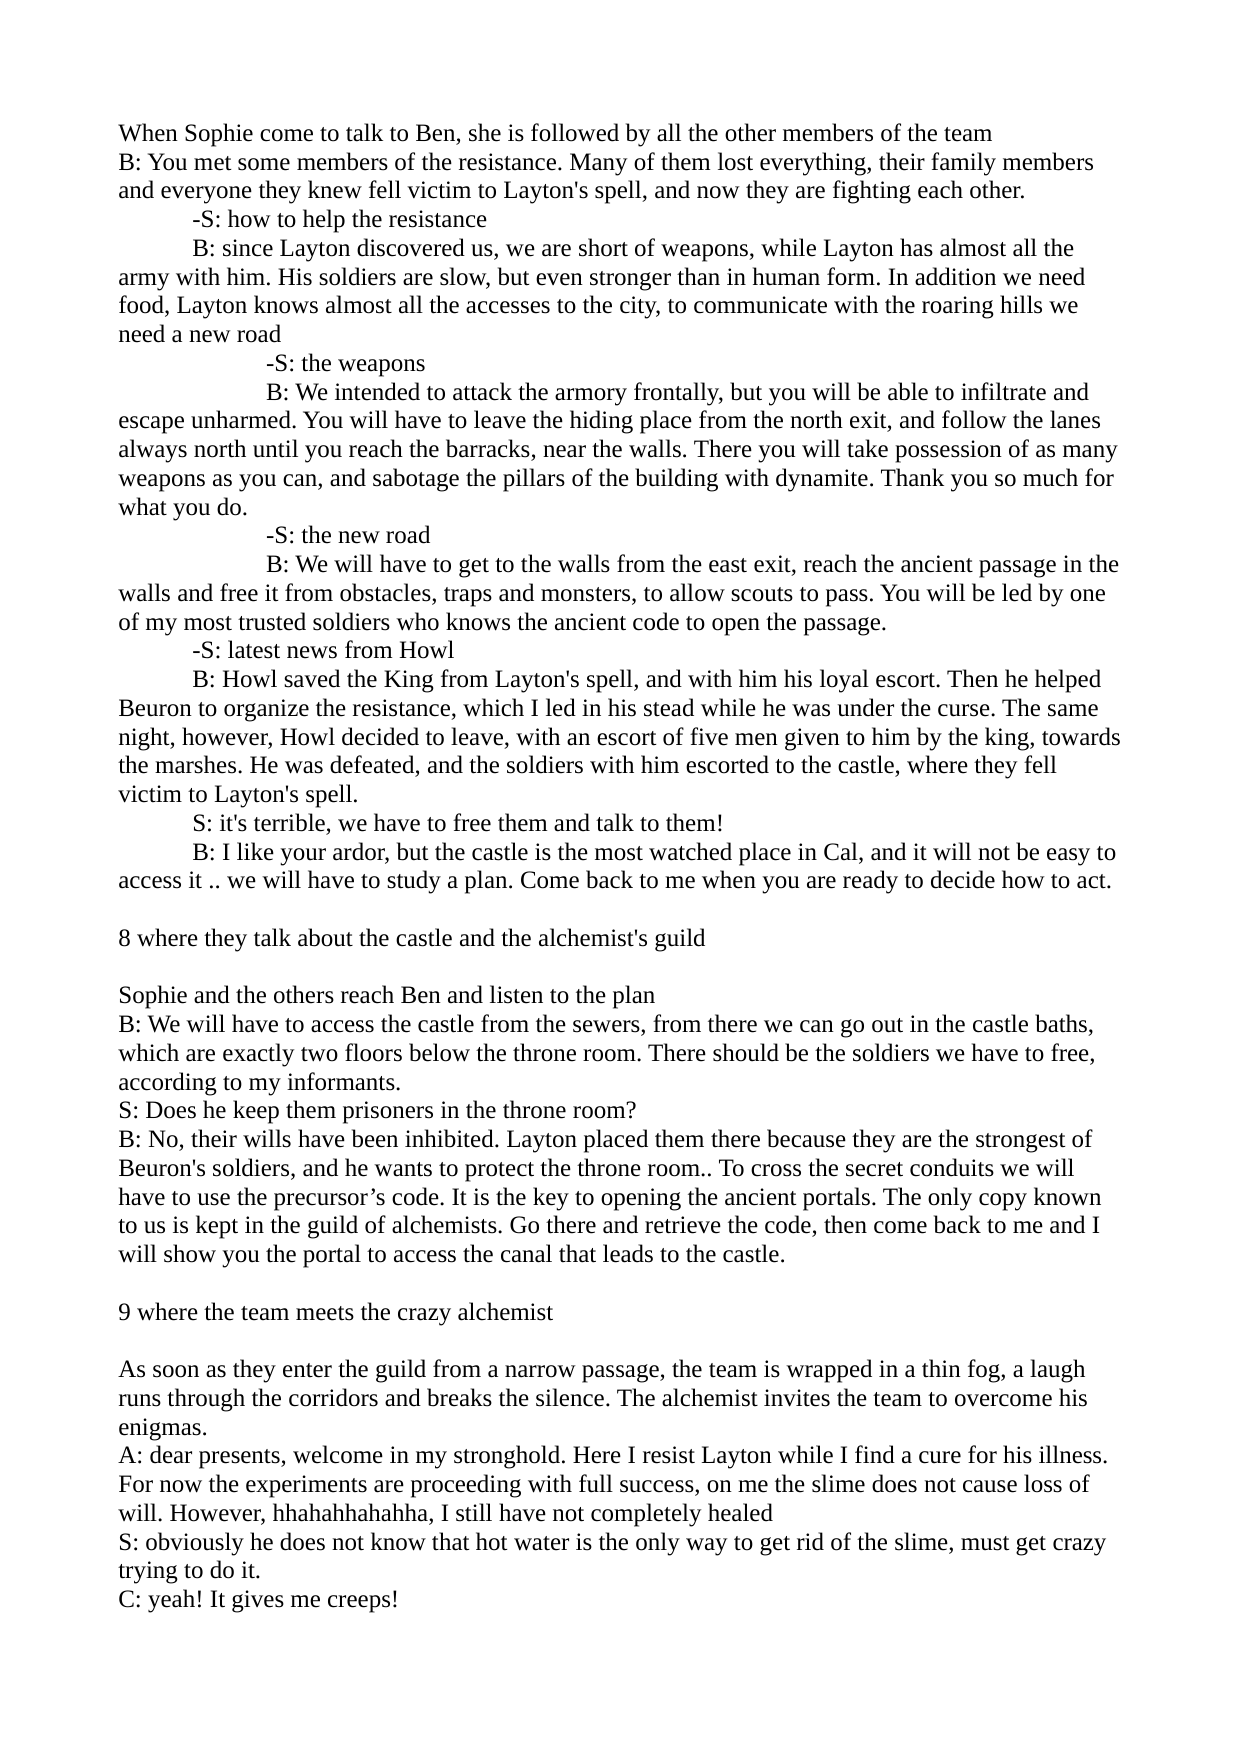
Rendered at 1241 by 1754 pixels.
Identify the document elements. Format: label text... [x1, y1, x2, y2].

text S: it's terrible, we have to free them and talk to them! [118, 808, 1122, 837]
text B: I like your ardor, but the castle is the most watched place in Cal, and it will not be easy to access it .. we will have to study a plan. Come back to me when you are ready to decide how to act. [118, 837, 1122, 894]
text S: Does he keep them prisoners in the throne room? [118, 1096, 1122, 1124]
text S: obviously he does not know that hot water is the only way to get rid of the slime, must get crazy trying to do it. [118, 1527, 1122, 1584]
text -S: latest news from Howl [118, 636, 1122, 664]
text As soon as they enter the guild from a narrow passage, the team is wrapped in a thin fog, a laugh runs through the corridors and breaks the silence. The alchemist invites the team to overcome his enigmas. [118, 1354, 1122, 1441]
text -S: the new road [118, 521, 1122, 549]
text B: No, their wills have been inhibited. Layton placed them there because they are the strongest of Beuron's soldiers, and he wants to protect the throne room.. To cross the secret conduits we will have to use the precursor’s code. It is the key to opening the ancient portals. The only copy known to us is kept in the guild of alchemists. Go there and retrieve the code, then come back to me and I will show you the portal to access the canal that leads to the castle. [118, 1124, 1122, 1268]
text Sophie and the others reach Ben and listen to the plan [118, 981, 1122, 1009]
text When Sophie come to talk to Ben, she is followed by all the other members of the team [118, 118, 1122, 147]
text B: We will have to access the castle from the sewers, from there we can go out in the castle baths, which are exactly two floors below the throne room. There should be the soldiers we have to free, according to my informants. [118, 1009, 1122, 1096]
text -S: how to help the resistance [118, 204, 1122, 233]
text B: You met some members of the resistance. Many of them lost everything, their family members and everyone they knew fell victim to Layton's spell, and now they are fighting each other. [118, 147, 1122, 204]
text 8 where they talk about the castle and the alchemist's guild [118, 923, 1122, 952]
text C: yeah! It gives me creeps! [118, 1584, 1122, 1613]
text 9 where the team meets the crazy alchemist [118, 1297, 1122, 1326]
text B: Howl saved the King from Layton's spell, and with him his loyal escort. Then he helped Beuron to organize the resistance, which I led in his stead while he was under the curse. The same night, however, Howl decided to leave, with an escort of five men given to him by the king, towards the marshes. He was defeated, and the soldiers with him escorted to the castle, where they fell victim to Layton's spell. [118, 664, 1122, 808]
text B: We will have to get to the walls from the east exit, reach the ancient passage in the walls and free it from obstacles, traps and monsters, to allow scouts to pass. You will be led by one of my most trusted soldiers who knows the ancient code to open the passage. [118, 549, 1122, 636]
text B: since Layton discovered us, we are short of weapons, while Layton has almost all the army with him. His soldiers are slow, but even stronger than in human form. In addition we need food, Layton knows almost all the accesses to the city, to communicate with the roaring hills we need a new road [118, 233, 1122, 348]
text B: We intended to attack the armory frontally, but you will be able to infiltrate and escape unharmed. You will have to leave the hiding place from the north exit, and follow the lanes always north until you reach the barracks, near the walls. There you will take possession of as many weapons as you can, and sabotage the pillars of the building with dynamite. Thank you so much for what you do. [118, 377, 1122, 521]
text A: dear presents, welcome in my stronghold. Here I resist Layton while I find a cure for his illness. For now the experiments are proceeding with full success, on me the slime does not cause loss of will. However, hhahahhahahha, I still have not completely healed [118, 1441, 1122, 1527]
text -S: the weapons [118, 348, 1122, 377]
